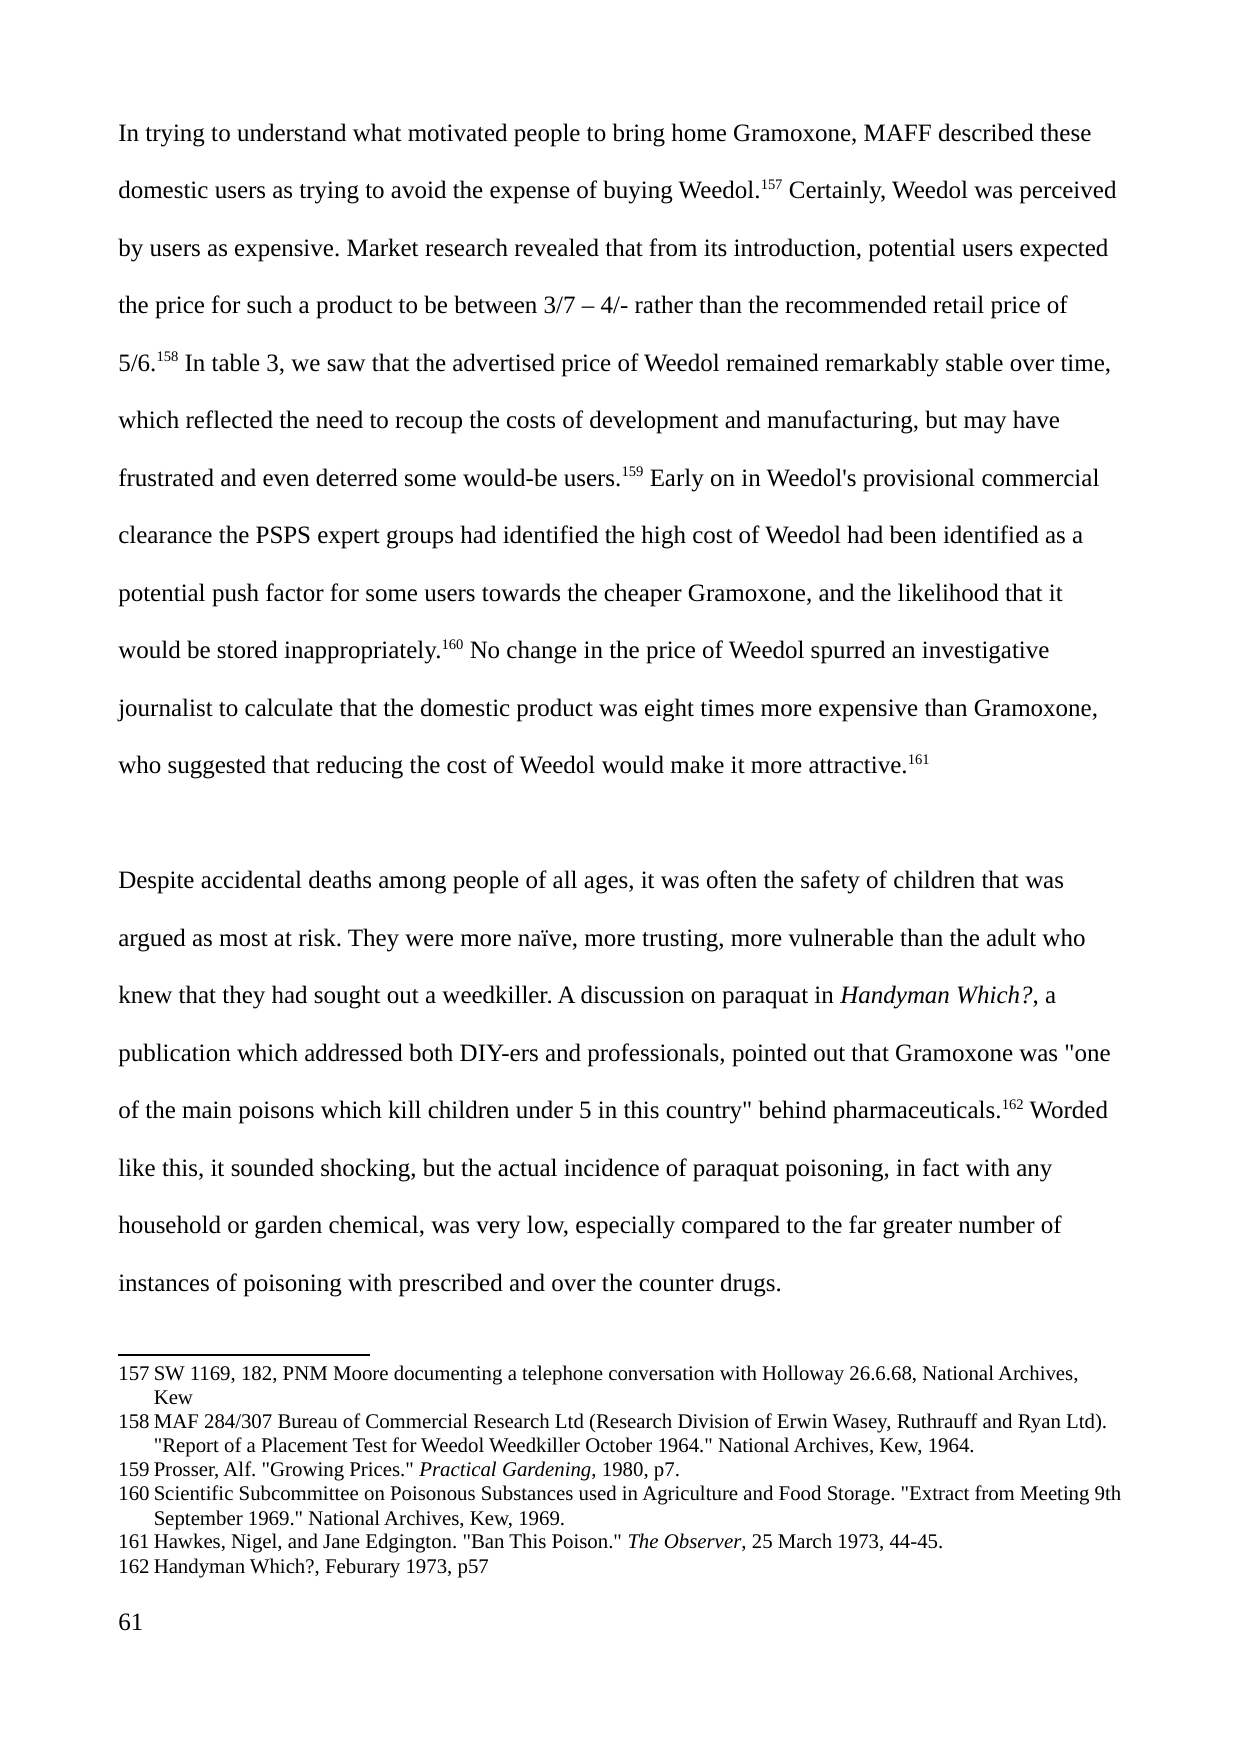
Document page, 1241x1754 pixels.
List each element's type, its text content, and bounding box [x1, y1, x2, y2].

text MAF 284/307 Bureau of Commercial Research Ltd (Research Division of Erwin Wasey, Ruthrauff and Ryan Ltd). "Report of a Placement Test for Weedol Weedkiller October 1964." National Archives, Kew, 1964. [118, 1409, 1122, 1457]
text Despite accidental deaths among people of all ages, it was often the safety of children that was argued as most at risk. They were more naïve, more trusting, more vulnerable than the adult who knew that they had sought out a weedkiller. A discussion on paraquat in Handyman Which?, a publication which addressed both DIY-ers and professionals, pointed out that Gramoxone was "one of the main poisons which kill children under 5 in this country" behind pharmaceuticals. Worded like this, it sounded shocking, but the actual incidence of paraquat poisoning, in fact with any household or garden chemical, was very low, especially compared to the far greater number of instances of poisoning with prescribed and over the counter drugs. [118, 866, 1122, 1297]
text In trying to understand what motivated people to bring home Gramoxone, MAFF described these domestic users as trying to avoid the expense of buying Weedol. Certainly, Weedol was perceived by users as expensive. Market research revealed that from its introduction, potential users expected the price for such a product to be between 3/7 – 4/- rather than the recommended retail price of 5/6. In table 3, we saw that the advertised price of Weedol remained remarkably stable over time, which reflected the need to recoup the costs of development and manufacturing, but may have frustrated and even deterred some would-be users. Early on in Weedol's provisional commercial clearance the PSPS expert groups had identified the high cost of Weedol had been identified as a potential push factor for some users towards the cheaper Gramoxone, and the likelihood that it would be stored inappropriately. No change in the price of Weedol spurred an investigative journalist to calculate that the domestic product was eight times more expensive than Gramoxone, who suggested that reducing the cost of Weedol would make it more attractive. [118, 118, 1122, 779]
text Scientific Subcommittee on Poisonous Substances used in Agriculture and Food Storage. "Extract from Meeting 9th September 1969." National Archives, Kew, 1969. [118, 1481, 1122, 1529]
text Hawkes, Nigel, and Jane Edgington. "Ban This Poison." The Observer, 25 March 1973, 44-45. [118, 1529, 1122, 1553]
text Handyman Which?, Feburary 1973, p57 [118, 1553, 1122, 1578]
text SW 1169, 182, PNM Moore documenting a telephone conversation with Holloway 26.6.68, National Archives, Kew [118, 1361, 1122, 1409]
text Prosser, Alf. "Growing Prices." Practical Gardening, 1980, p7. [118, 1457, 1122, 1481]
